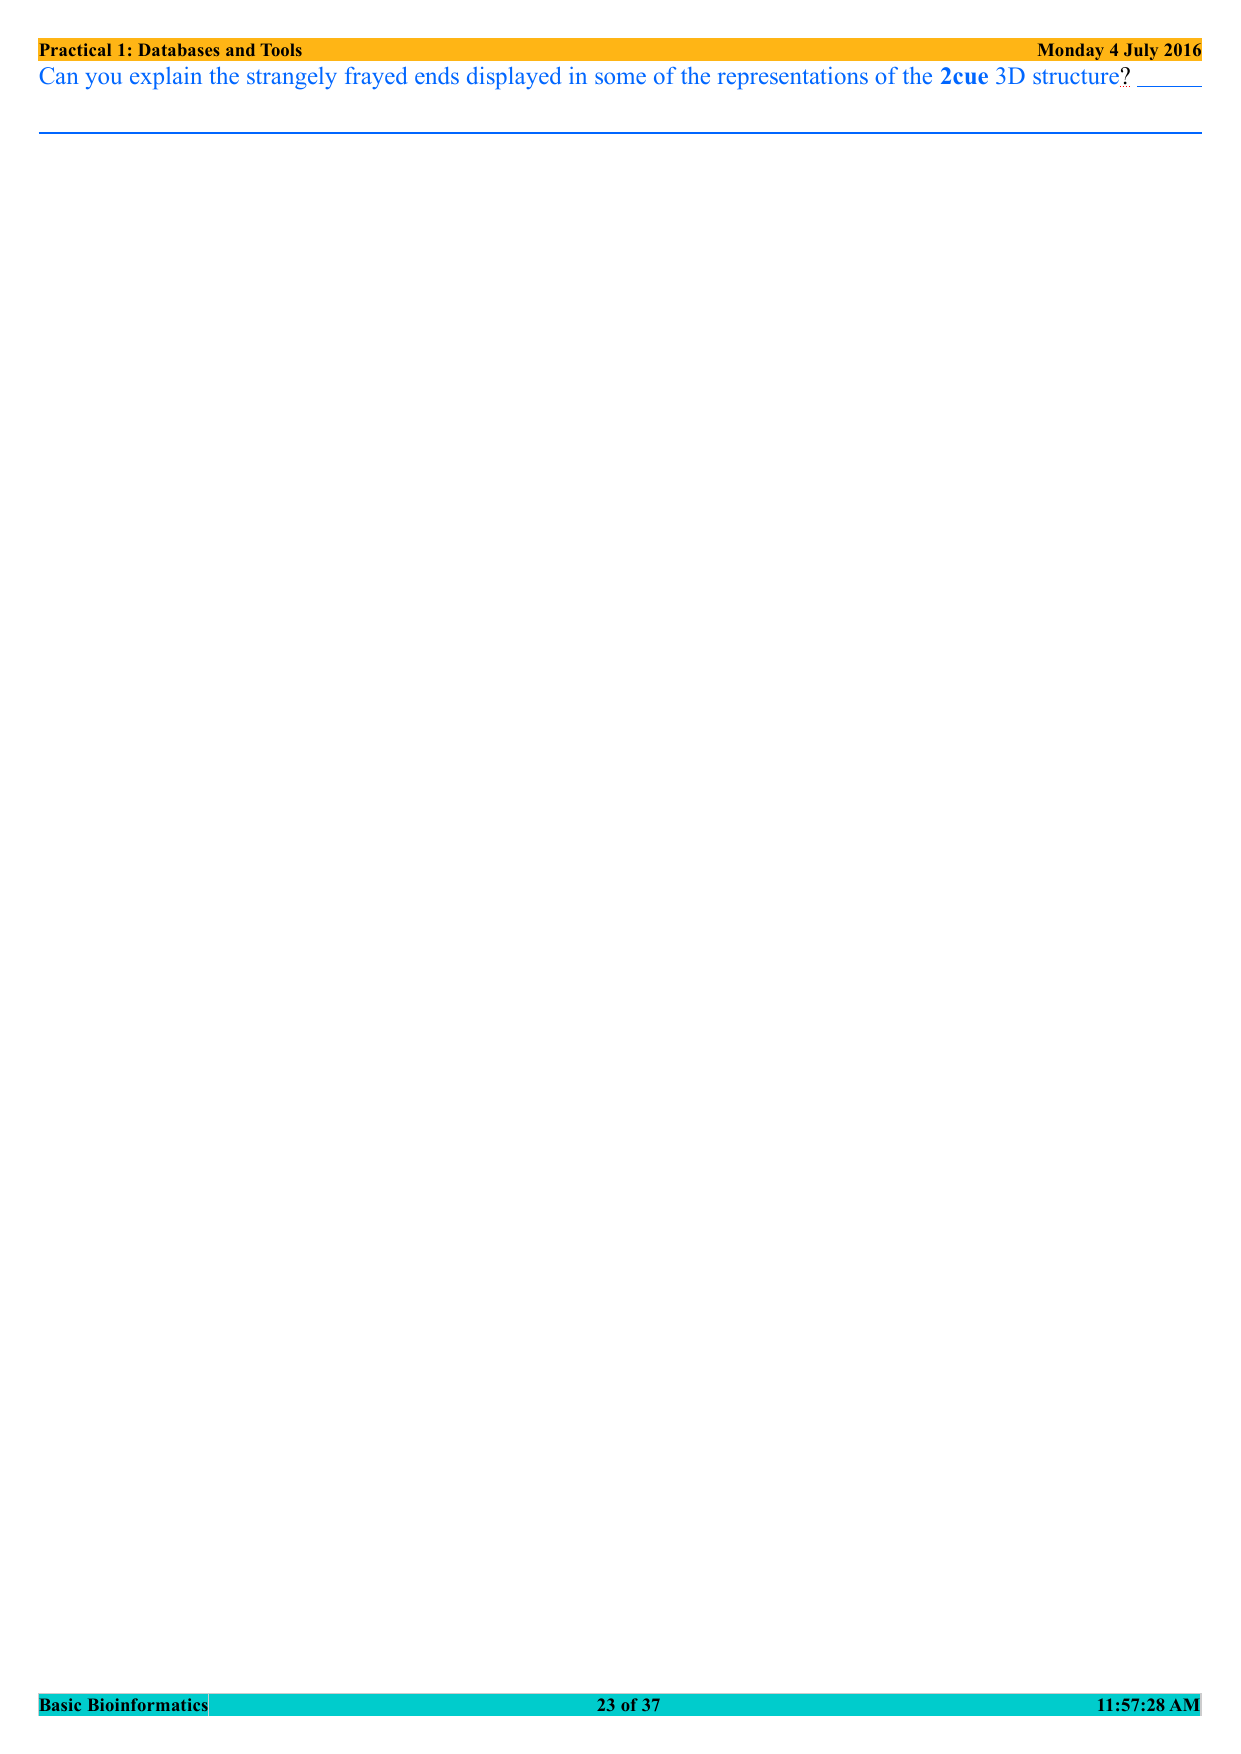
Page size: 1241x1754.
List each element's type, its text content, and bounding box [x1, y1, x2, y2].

text Can you explain the strangely frayed ends displayed in some of the representations of the 2cue 3D structure? [38, 61, 1202, 89]
